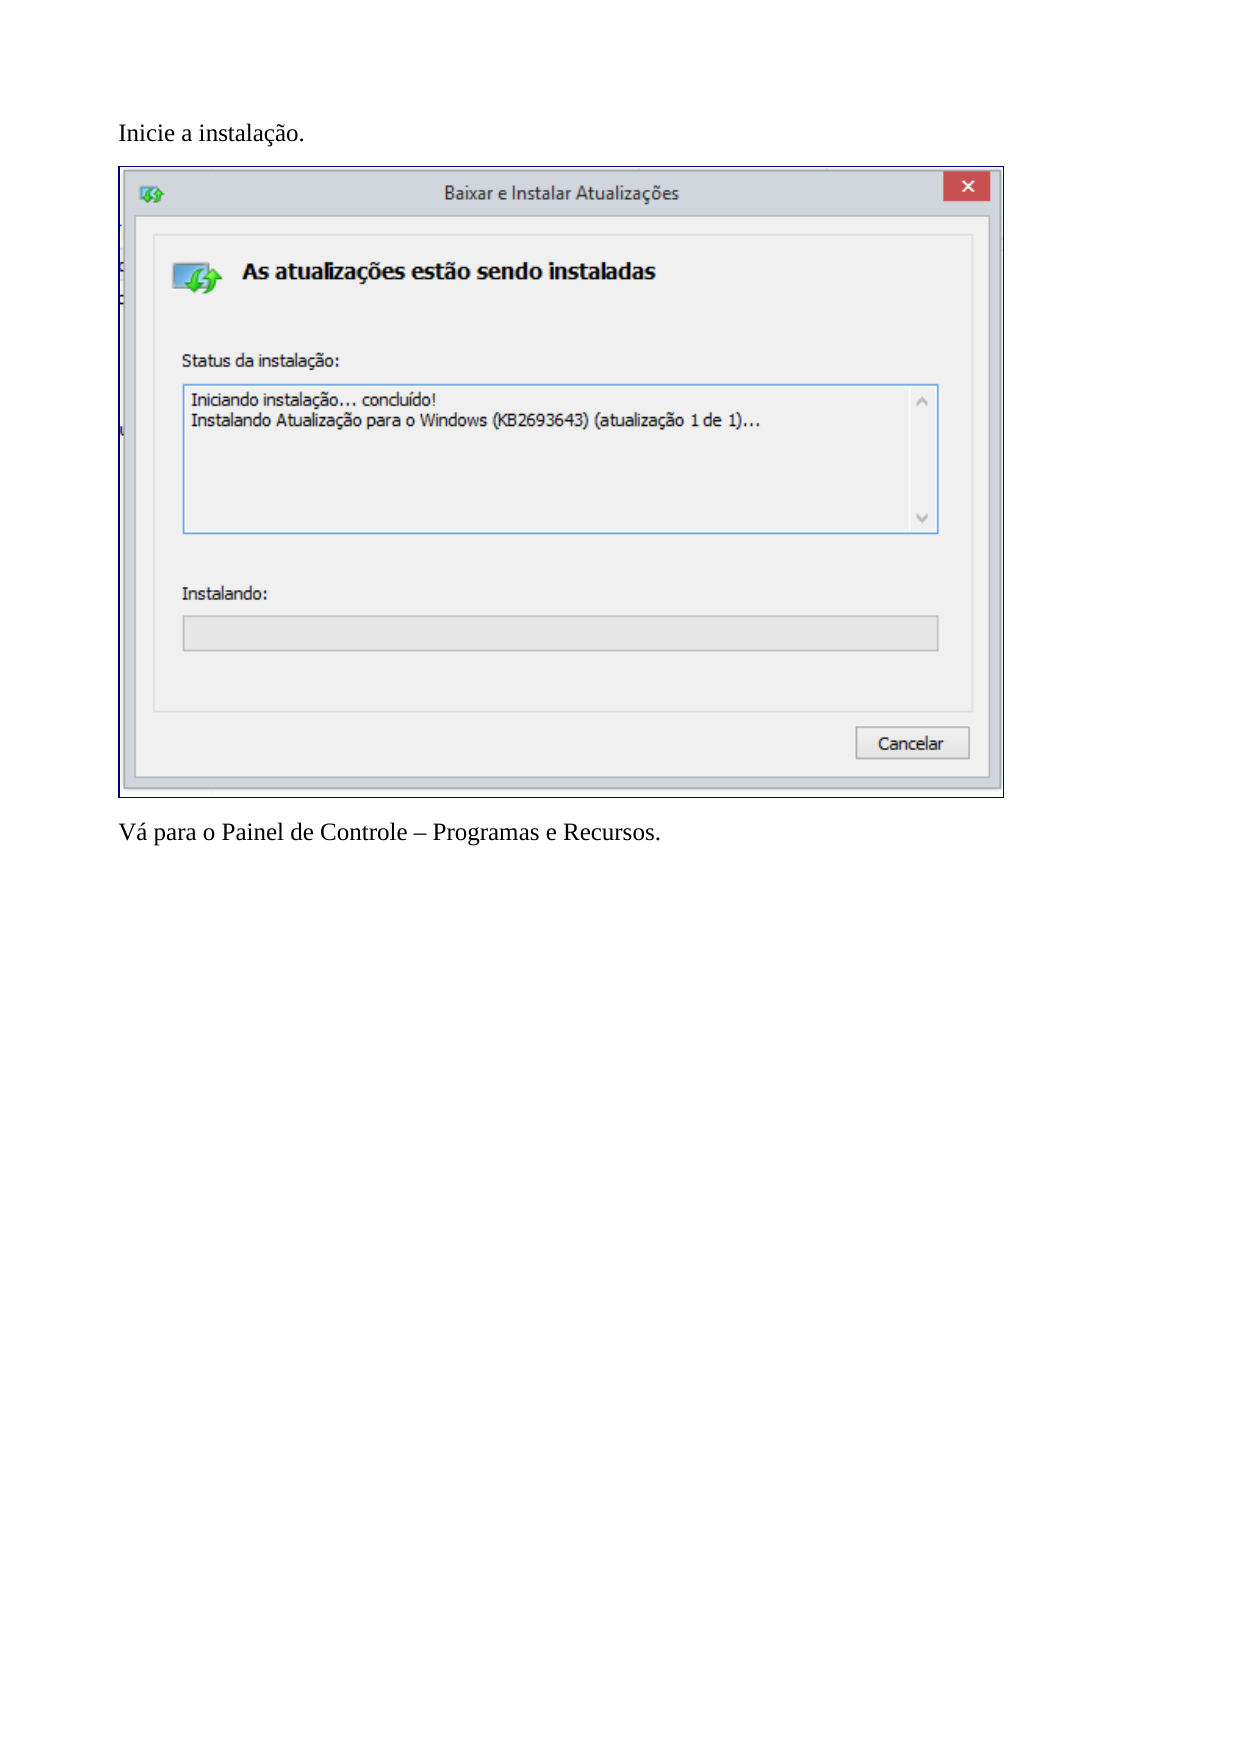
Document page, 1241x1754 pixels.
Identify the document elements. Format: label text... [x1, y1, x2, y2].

text Vá para o Painel de Controle – Programas e Recursos. [118, 817, 1122, 846]
picture [120, 167, 1003, 797]
text Inicie a instalação. [118, 118, 1122, 147]
